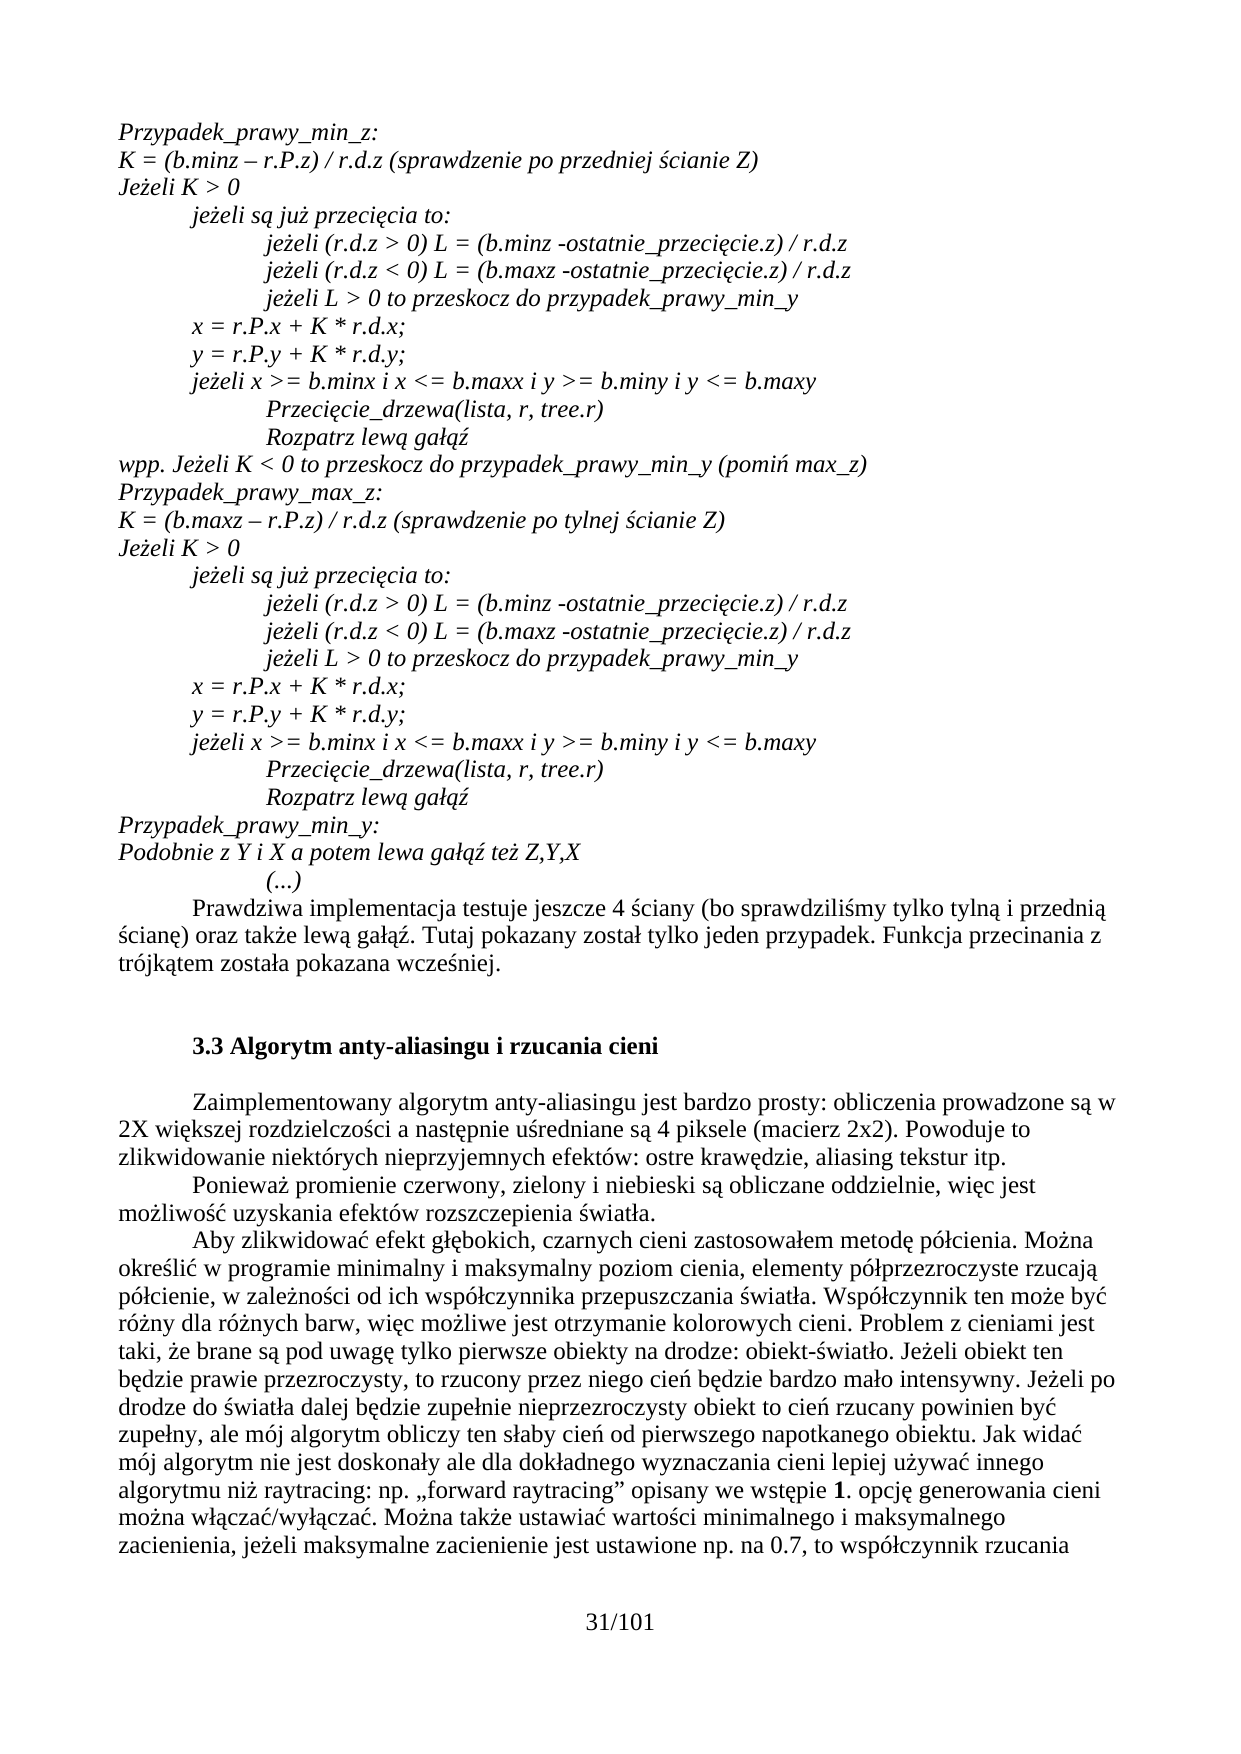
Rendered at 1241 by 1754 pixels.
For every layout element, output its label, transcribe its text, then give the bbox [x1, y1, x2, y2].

text jeżeli są już przecięcia to: [118, 201, 1122, 229]
text jeżeli x >= b.minx i x <= b.maxx i y >= b.miny i y <= b.maxy [118, 728, 1122, 755]
text jeżeli (r.d.z < 0) L = (b.maxz -ostatnie_przecięcie.z) / r.d.z [118, 617, 1122, 644]
text y = r.P.y + K * r.d.y; [118, 700, 1122, 728]
text wpp. Jeżeli K < 0 to przeskocz do przypadek_prawy_min_y (pomiń max_z) [118, 451, 1122, 478]
text x = r.P.x + K * r.d.x; [118, 312, 1122, 340]
text Aby zlikwidować efekt głębokich, czarnych cieni zastosowałem metodę półcienia. Można określić w programie minimalny i maksymalny poziom cienia, elementy półprzezroczyste rzucają półcienie, w zależności od ich współczynnika przepuszczania światła. Współczynnik ten może być różny dla różnych barw, więc możliwe jest otrzymanie kolorowych cieni. Problem z cieniami jest taki, że brane są pod uwagę tylko pierwsze obiekty na drodze: obiekt-światło. Jeżeli obiekt ten będzie prawie przezroczysty, to rzucony przez niego cień będzie bardzo mało intensywny. Jeżeli po drodze do światła dalej będzie zupełnie nieprzezroczysty obiekt to cień rzucany powinien być zupełny, ale mój algorytm obliczy ten słaby cień od pierwszego napotkanego obiektu. Jak widać mój algorytm nie jest doskonały ale dla dokładnego wyznaczania cieni lepiej używać innego algorytmu niż raytracing: np. „forward raytracing” opisany we wstępie 1. opcję generowania cieni można włączać/wyłączać. Można także ustawiać wartości minimalnego i maksymalnego zacienienia, jeżeli maksymalne zacienienie jest ustawione np. na 0.7, to współczynnik rzucania [118, 1226, 1122, 1559]
text y = r.P.y + K * r.d.y; [118, 340, 1122, 367]
text jeżeli (r.d.z < 0) L = (b.maxz -ostatnie_przecięcie.z) / r.d.z [118, 257, 1122, 284]
text Jeżeli K > 0 [118, 534, 1122, 561]
text Podobnie z Y i X a potem lewa gałąź też Z,Y,X [118, 838, 1122, 866]
text K = (b.minz – r.P.z) / r.d.z (sprawdzenie po przedniej ścianie Z) [118, 146, 1122, 173]
text Ponieważ promienie czerwony, zielony i niebieski są obliczane oddzielnie, więc jest możliwość uzyskania efektów rozszczepienia światła. [118, 1171, 1122, 1226]
text Przypadek_prawy_max_z: [118, 478, 1122, 506]
text 3.3 Algorytm anty-aliasingu i rzucania cieni [118, 1032, 1122, 1060]
text jeżeli są już przecięcia to: [118, 561, 1122, 589]
text Prawdziwa implementacja testuje jeszcze 4 ściany (bo sprawdziliśmy tylko tylną i przednią ścianę) oraz także lewą gałąź. Tutaj pokazany został tylko jeden przypadek. Funkcja przecinania z trójkątem została pokazana wcześniej. [118, 894, 1122, 977]
text Zaimplementowany algorytm anty-aliasingu jest bardzo prosty: obliczenia prowadzone są w 2X większej rozdzielczości a następnie uśredniane są 4 piksele (macierz 2x2). Powoduje to zlikwidowanie niektórych nieprzyjemnych efektów: ostre krawędzie, aliasing tekstur itp. [118, 1088, 1122, 1171]
text Rozpatrz lewą gałąź [118, 783, 1122, 811]
text Przypadek_prawy_min_z: [118, 118, 1122, 146]
text (...) [118, 866, 1122, 894]
text Rozpatrz lewą gałąź [118, 423, 1122, 451]
text jeżeli (r.d.z > 0) L = (b.minz -ostatnie_przecięcie.z) / r.d.z [118, 589, 1122, 617]
text jeżeli L > 0 to przeskocz do przypadek_prawy_min_y [118, 644, 1122, 672]
text Jeżeli K > 0 [118, 173, 1122, 201]
text Przecięcie_drzewa(lista, r, tree.r) [118, 395, 1122, 423]
text Przypadek_prawy_min_y: [118, 811, 1122, 838]
text x = r.P.x + K * r.d.x; [118, 672, 1122, 700]
text Przecięcie_drzewa(lista, r, tree.r) [118, 755, 1122, 783]
text K = (b.maxz – r.P.z) / r.d.z (sprawdzenie po tylnej ścianie Z) [118, 506, 1122, 534]
text jeżeli (r.d.z > 0) L = (b.minz -ostatnie_przecięcie.z) / r.d.z [118, 229, 1122, 257]
text jeżeli L > 0 to przeskocz do przypadek_prawy_min_y [118, 284, 1122, 312]
text jeżeli x >= b.minx i x <= b.maxx i y >= b.miny i y <= b.maxy [118, 367, 1122, 395]
